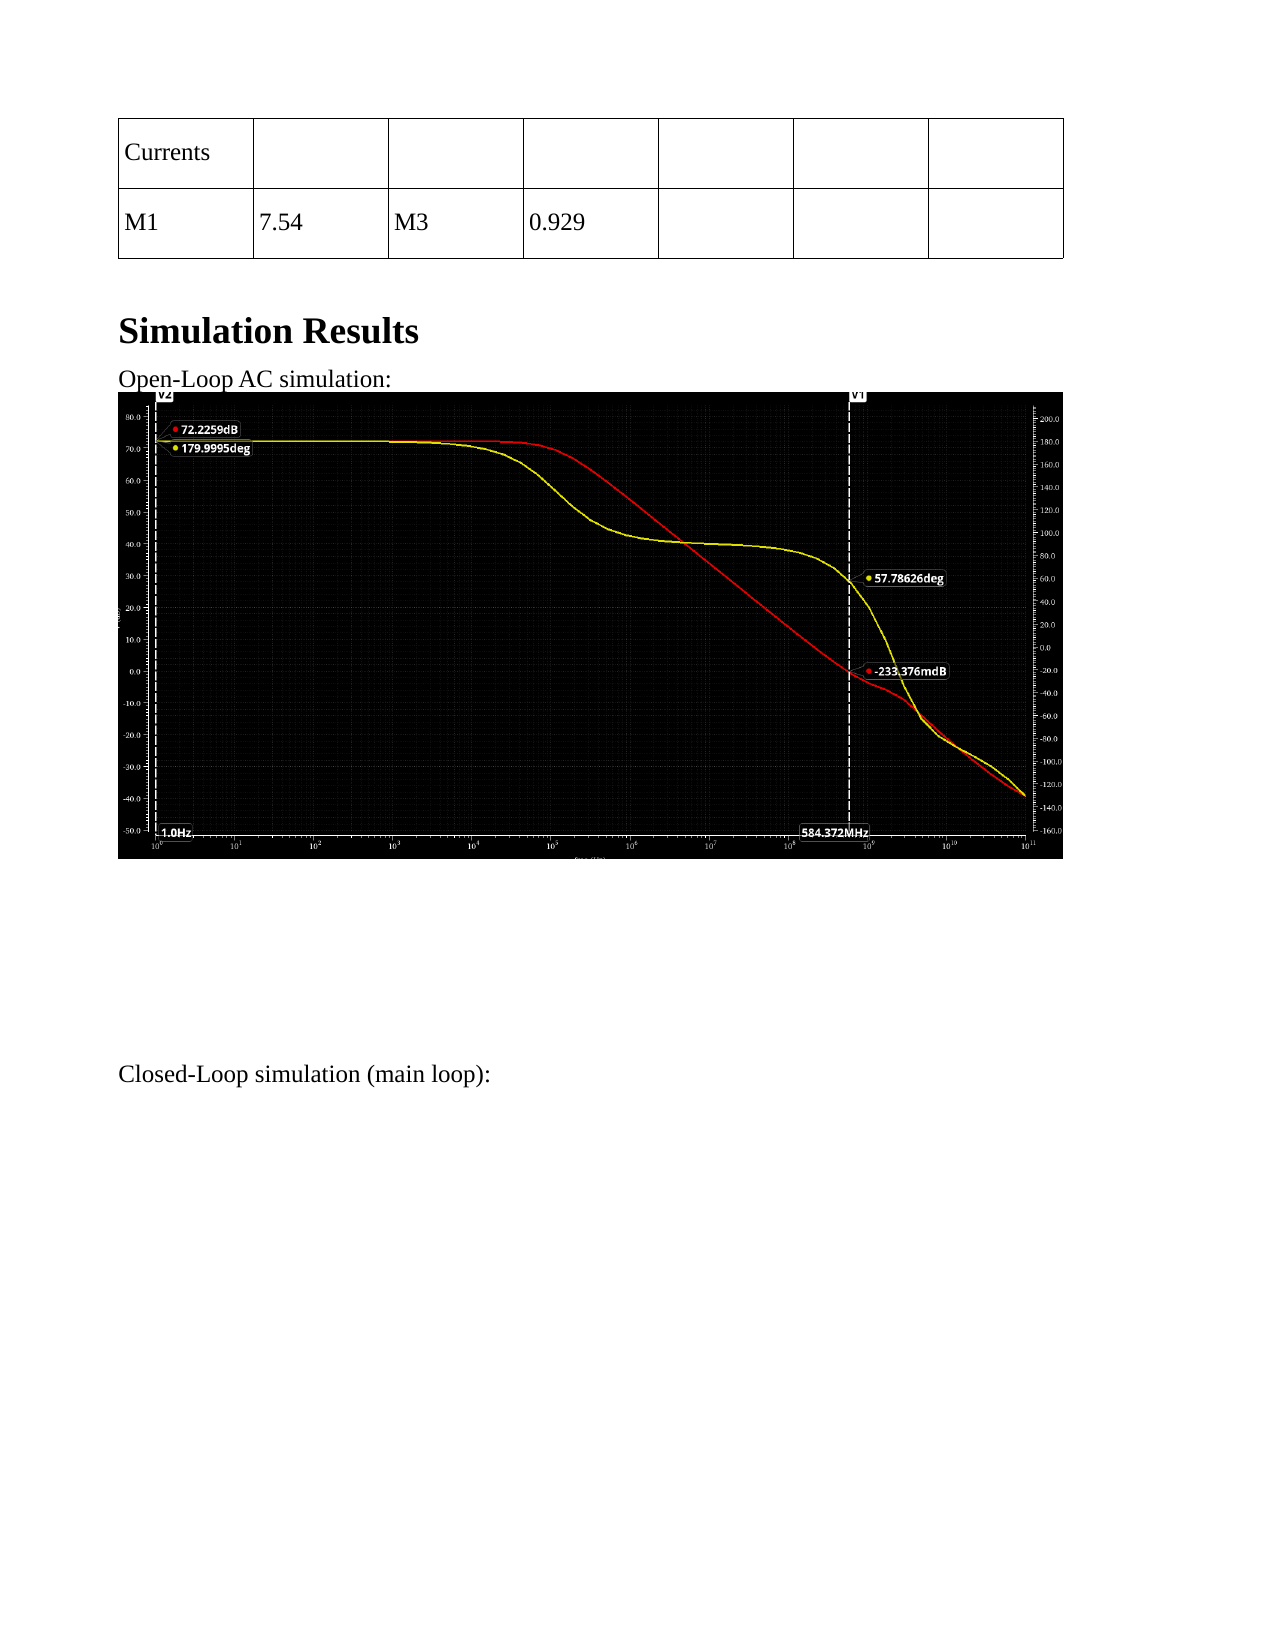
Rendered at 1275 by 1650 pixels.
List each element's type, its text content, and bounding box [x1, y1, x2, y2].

picture [118, 392, 1063, 859]
subtitle Simulation Results [118, 308, 1157, 351]
text Open-Loop AC simulation: [118, 364, 1157, 392]
table_cell M3 [389, 189, 523, 258]
table_cell [659, 119, 793, 188]
table_cell [389, 119, 523, 188]
table_cell [254, 119, 388, 188]
table_cell 0.929 [524, 189, 658, 258]
table_cell Currents [119, 119, 253, 188]
table_cell M1 [119, 189, 253, 258]
table_cell [929, 119, 1063, 188]
table_cell [794, 119, 928, 188]
table_cell [794, 189, 928, 258]
table_cell [524, 119, 658, 188]
table_cell [929, 189, 1063, 258]
table_cell 7.54 [254, 189, 388, 258]
table_cell [659, 189, 793, 258]
text Closed-Loop simulation (main loop): [118, 1059, 1157, 1088]
